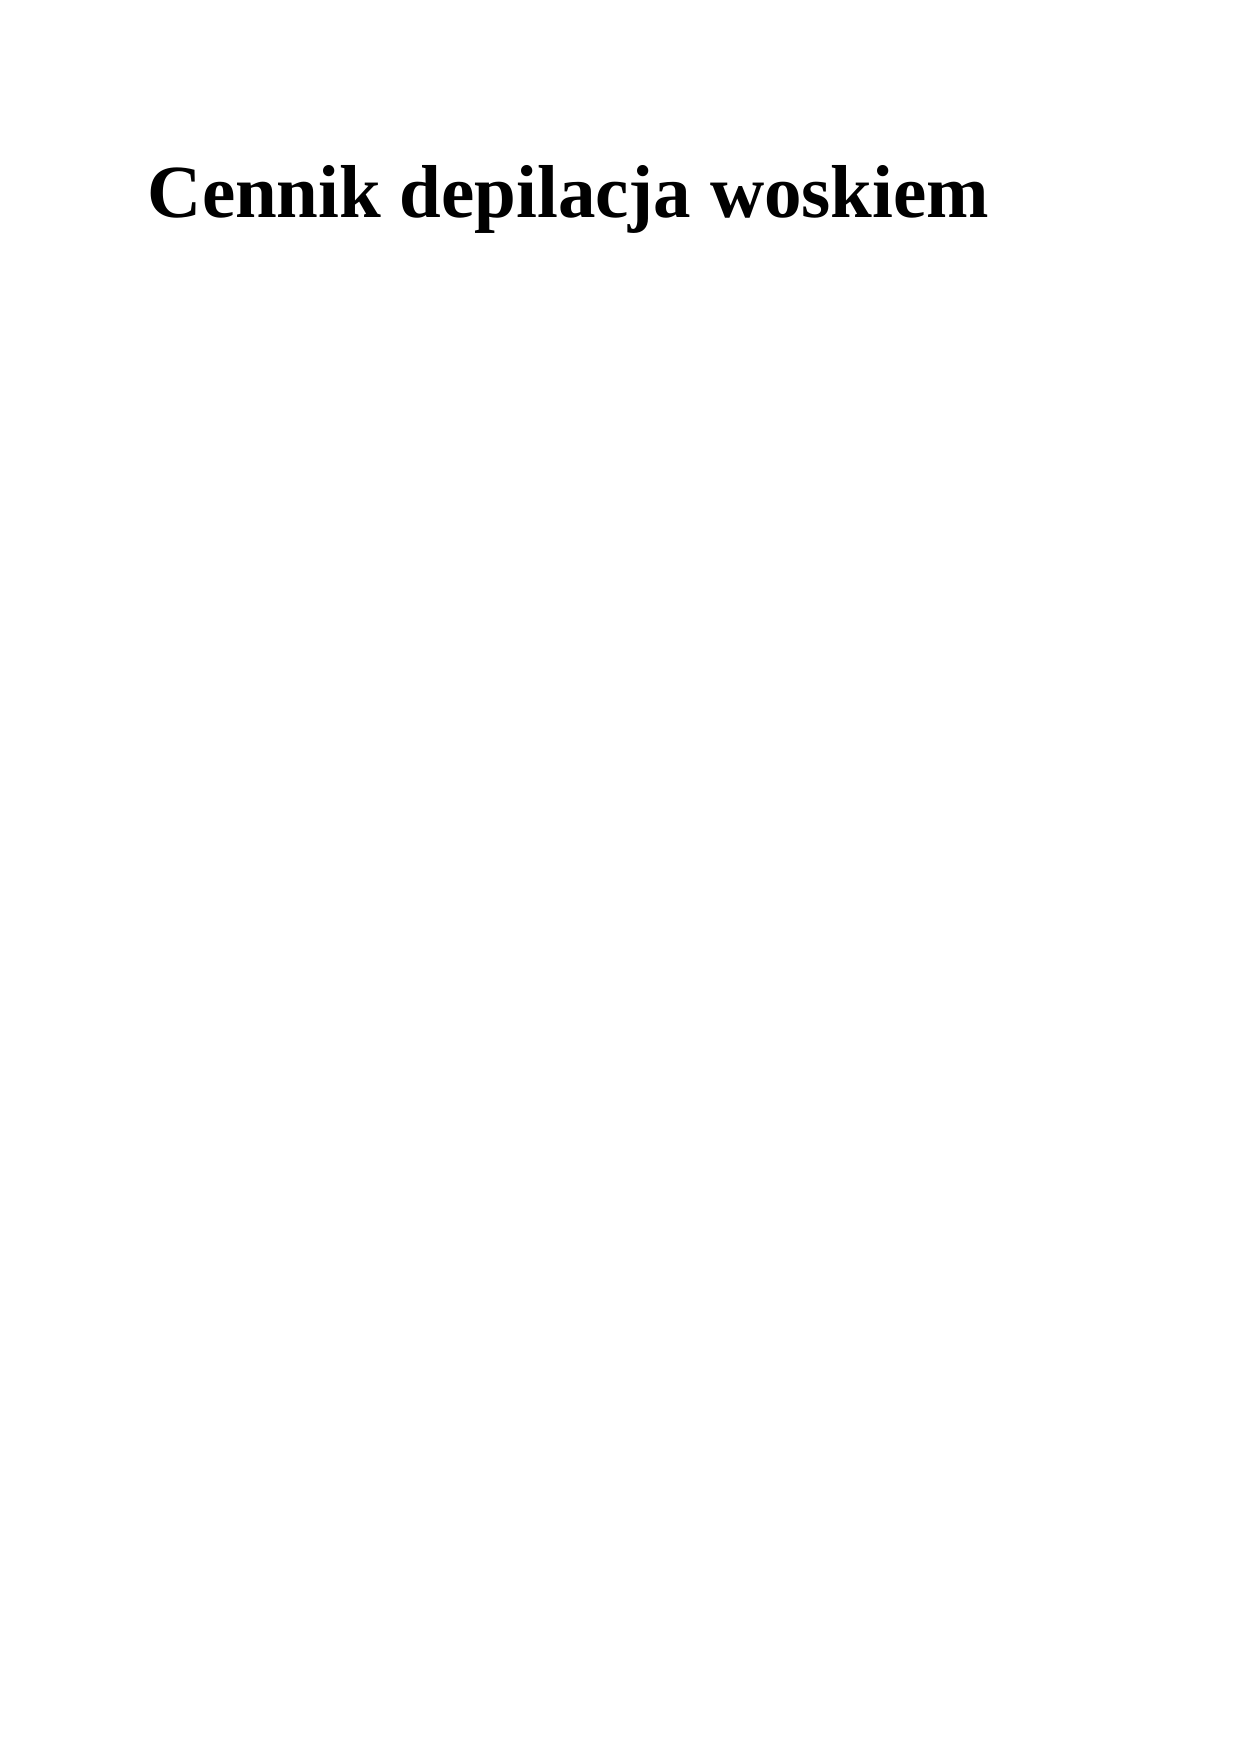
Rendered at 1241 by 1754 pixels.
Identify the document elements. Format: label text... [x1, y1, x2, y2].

text Cennik depilacja woskiem [148, 148, 1093, 234]
